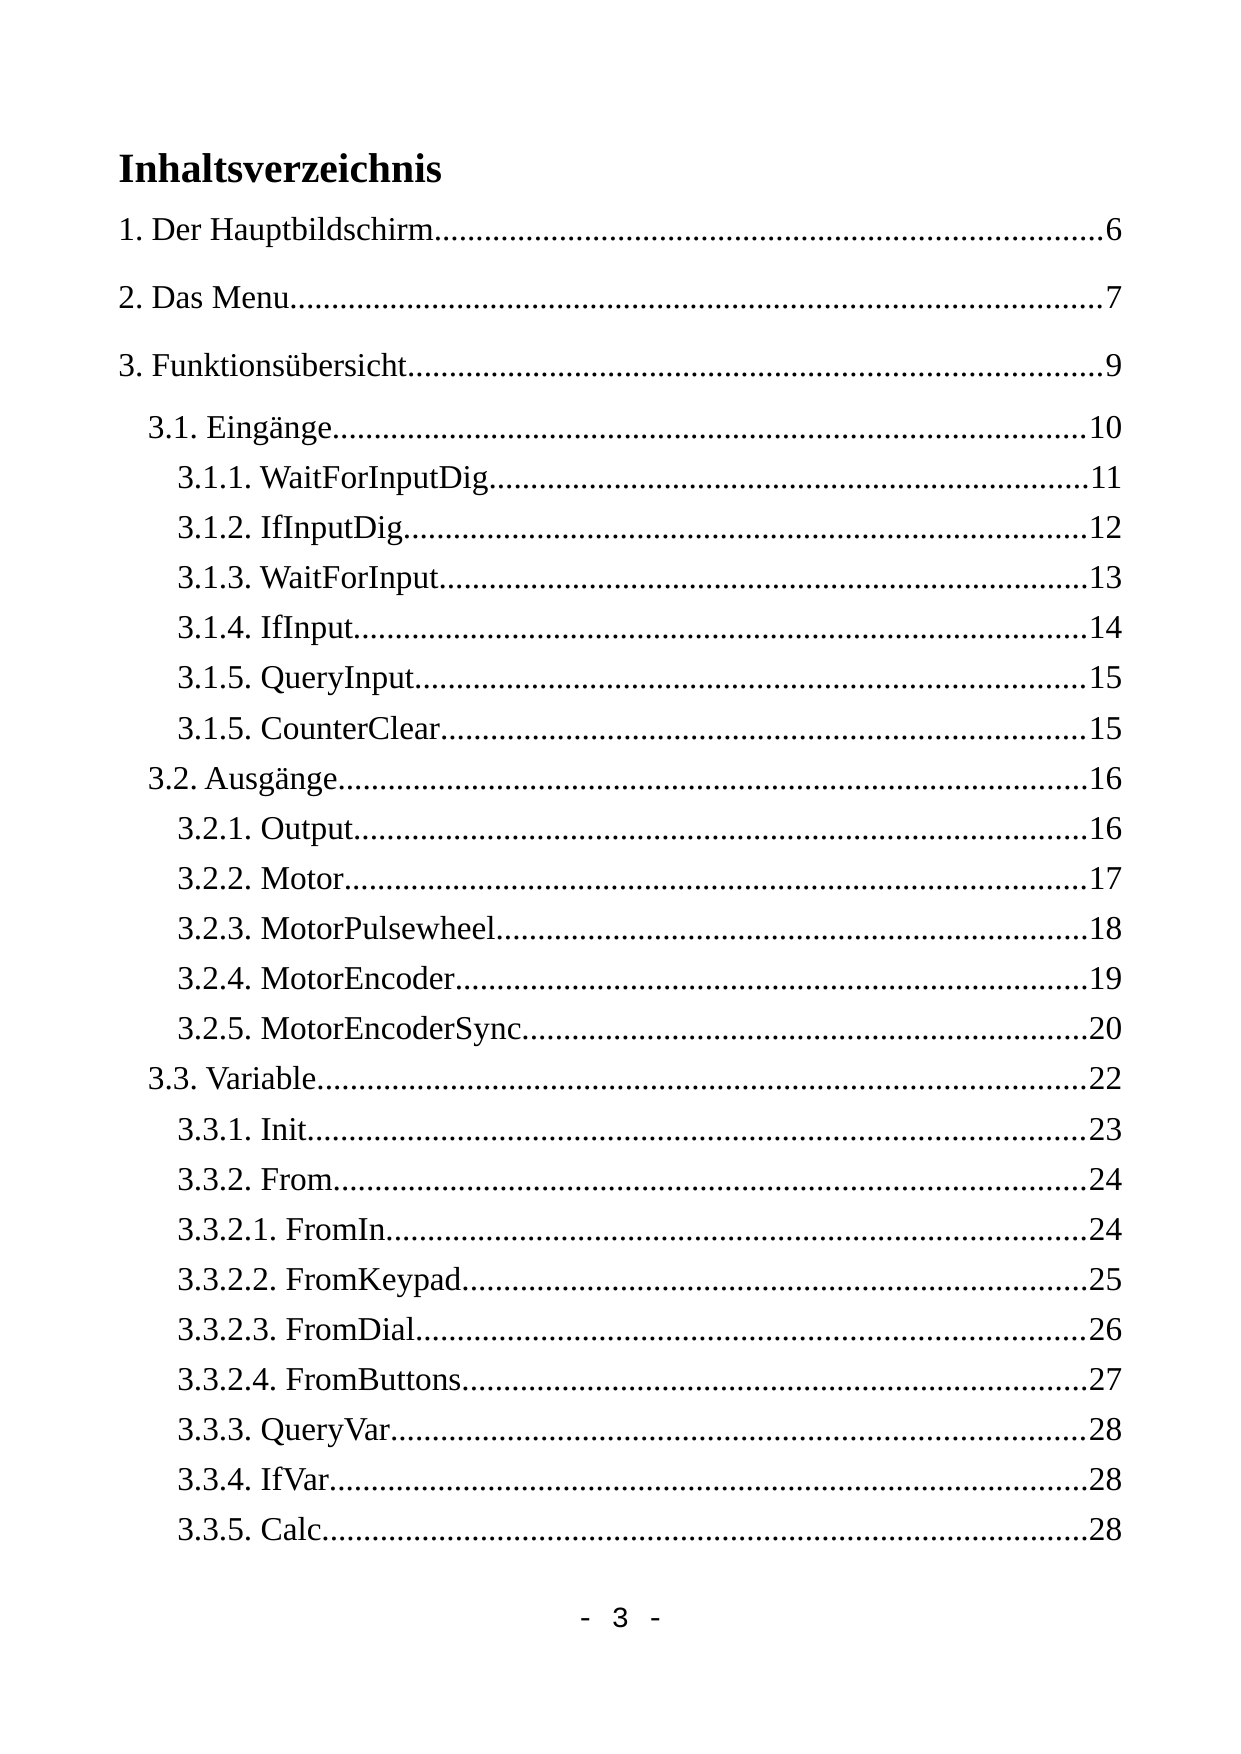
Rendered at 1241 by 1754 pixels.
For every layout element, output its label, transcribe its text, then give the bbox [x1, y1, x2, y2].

subtitle Inhaltsverzeichnis [118, 143, 1122, 191]
text 3.3.2. From... 24 [177, 1159, 1122, 1197]
text 1. Der Hauptbildschirm 6 [118, 209, 1122, 248]
text 3.1.5. QueryInput 15 [177, 658, 1122, 696]
text 3.2. Ausgänge 16 [148, 758, 1122, 796]
text 3.2.3. MotorPulsewheel 18 [177, 908, 1122, 947]
text 3.2.4. MotorEncoder 19 [177, 958, 1122, 997]
text 3.3.3. QueryVar 28 [177, 1409, 1122, 1448]
text 3.3.5. Calc 28 [177, 1509, 1122, 1548]
text 3.1.1. WaitForInputDig 11 [177, 457, 1122, 496]
text 3.3.2.4. FromButtons 27 [177, 1359, 1122, 1398]
text 3.3.4. IfVar 28 [177, 1459, 1122, 1498]
text 3.1. Eingänge 10 [148, 407, 1122, 446]
text 3. Funktionsübersicht 9 [118, 345, 1122, 384]
text 3.1.2. IfInputDig 12 [177, 507, 1122, 546]
text 2. Das Menu 7 [118, 277, 1122, 316]
text 3.1.5. CounterClear 15 [177, 708, 1122, 746]
text 3.3.2.2. FromKeypad 25 [177, 1259, 1122, 1297]
text 3.2.2. Motor 17 [177, 858, 1122, 897]
text 3.2.5. MotorEncoderSync 20 [177, 1008, 1122, 1047]
text 3.3. Variable 22 [148, 1059, 1122, 1097]
text 3.2.1. Output 16 [177, 808, 1122, 846]
text 3.3.2.1. FromIn 24 [177, 1209, 1122, 1247]
text 3.1.4. IfInput 14 [177, 608, 1122, 646]
text 3.3.2.3. FromDial 26 [177, 1309, 1122, 1347]
text 3.3.1. Init 23 [177, 1109, 1122, 1147]
text 3.1.3. WaitForInput 13 [177, 558, 1122, 596]
